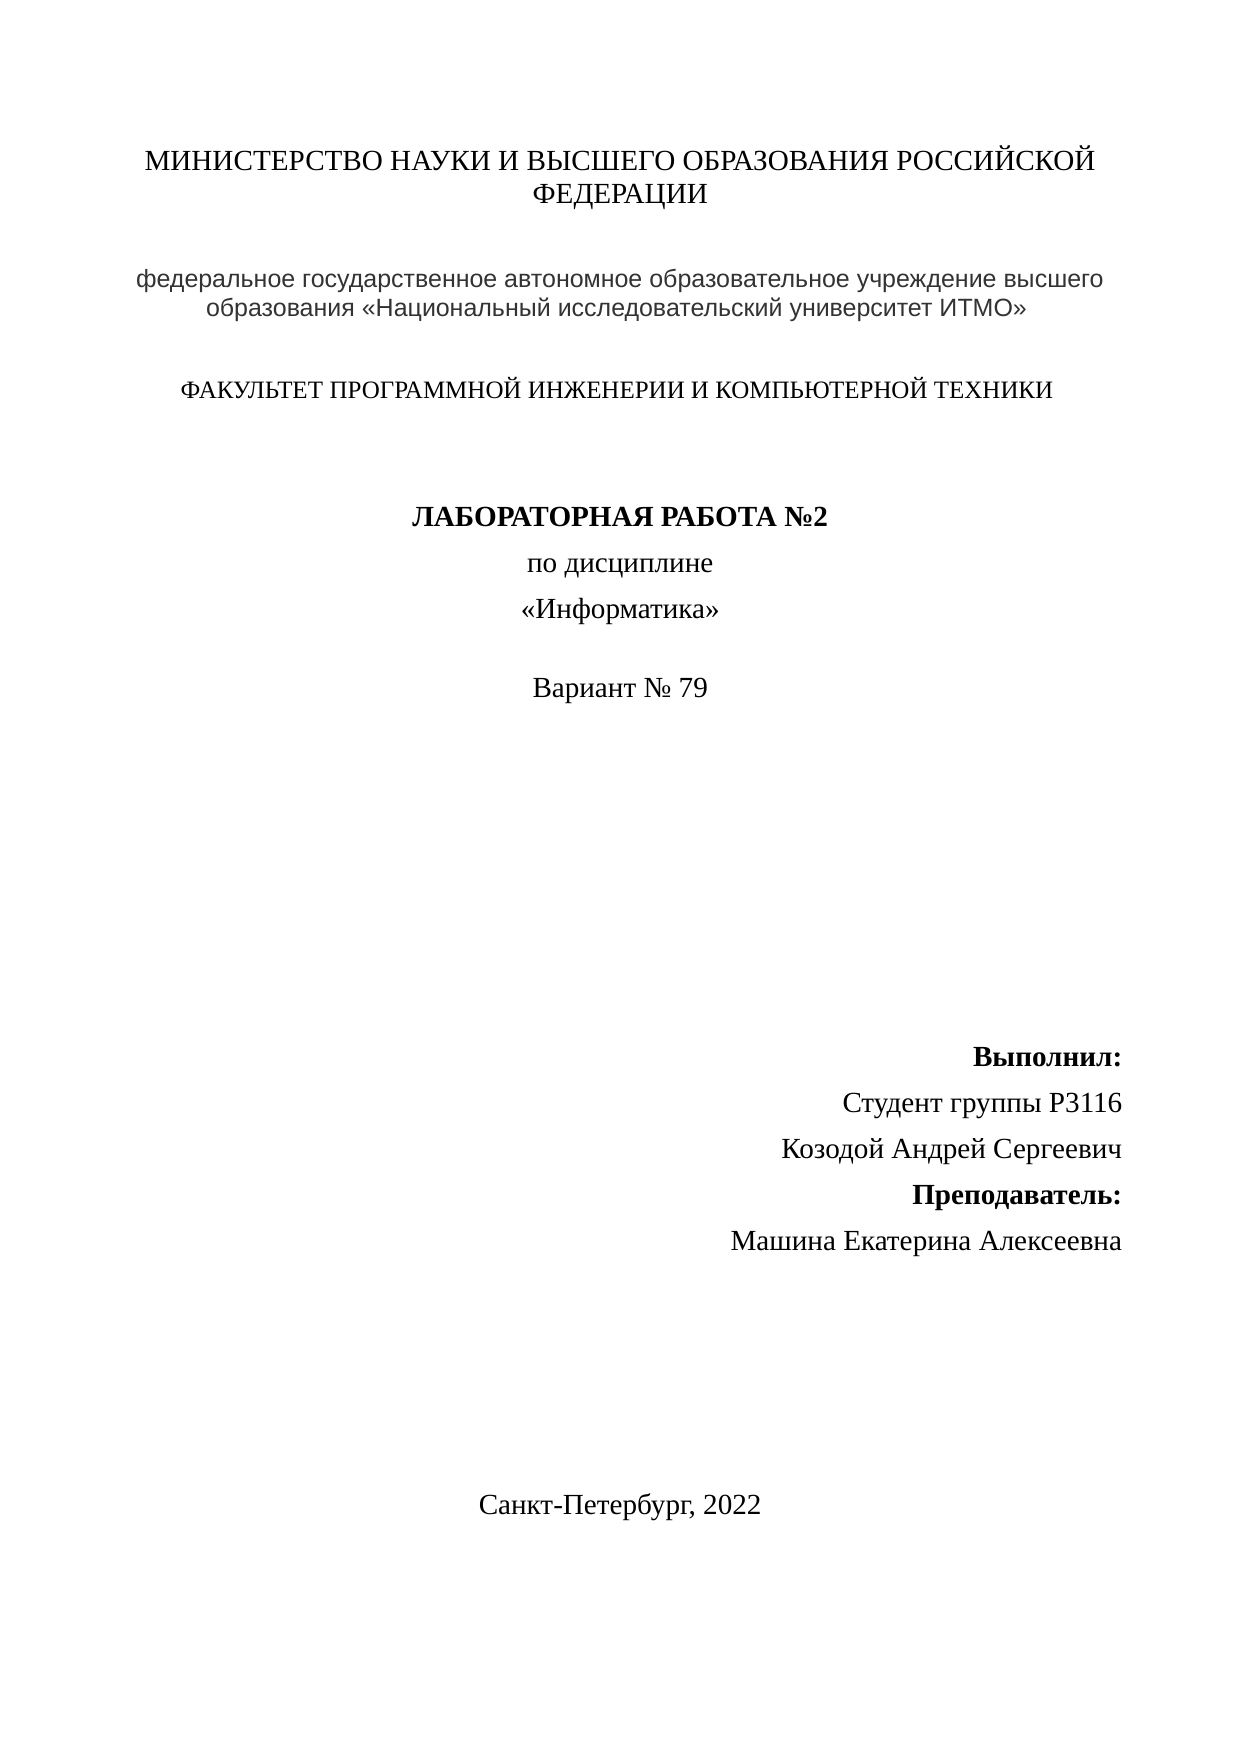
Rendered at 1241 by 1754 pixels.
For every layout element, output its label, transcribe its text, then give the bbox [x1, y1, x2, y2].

text Студент группы P3116 [118, 1085, 1122, 1118]
text Козодой Андрей Сергеевич [118, 1131, 1122, 1164]
text Выполнил: [118, 1039, 1122, 1072]
text «Информатика» [118, 591, 1122, 658]
text Санкт-Петербург, 2022 [118, 1487, 1122, 1520]
text Преподаватель: [118, 1177, 1122, 1211]
text Вариант № 79 [118, 671, 1122, 704]
text ФАКУЛЬТЕТ ПРОГРАММНОЙ ИНЖЕНЕРИИ И КОМПЬЮТЕРНОЙ ТЕХНИКИ [118, 375, 1122, 404]
text ЛАБОРАТОРНАЯ РАБОТА №2 [118, 499, 1122, 532]
subtitle МИНИСТЕРСТВО НАУКИ И ВЫСШЕГО ОБРАЗОВАНИЯ РОССИЙСКОЙ ФЕДЕРАЦИИ [118, 143, 1122, 210]
text по дисциплине [118, 545, 1122, 578]
text федеральное государственное автономное образовательное учреждение высшего образования «Национальный исследовательский университет ИТМО» [118, 264, 1122, 321]
text Машина Екатерина Алексеевна [118, 1223, 1122, 1257]
